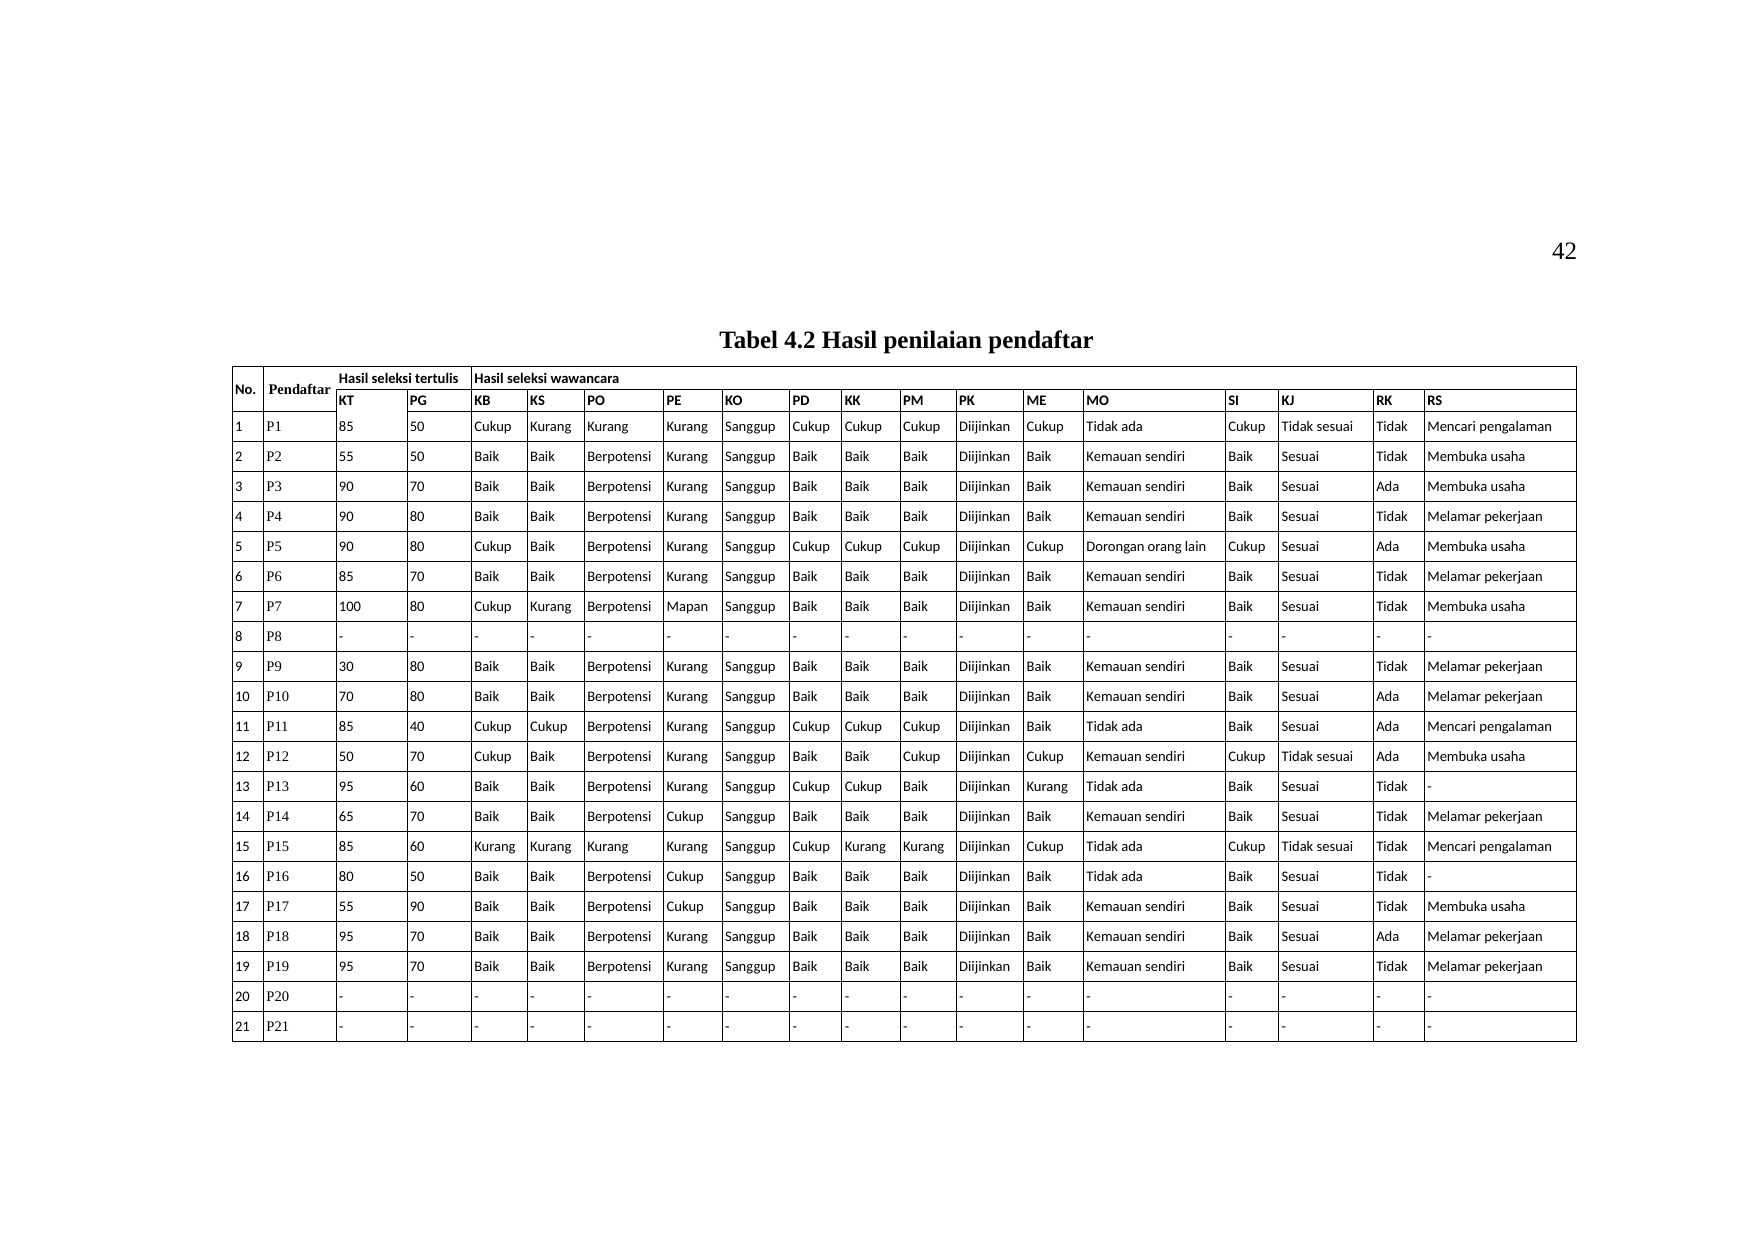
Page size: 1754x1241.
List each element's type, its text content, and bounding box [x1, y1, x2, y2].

table_cell Baik [842, 952, 900, 981]
table_cell Baik [901, 892, 956, 921]
table_cell Tidak ada [1084, 862, 1225, 891]
table_cell Sanggup [723, 712, 789, 741]
table_cell Melamar pekerjaan [1425, 682, 1576, 711]
table_cell P10 [264, 682, 336, 711]
table_cell P12 [264, 742, 336, 771]
table_cell 80 [408, 682, 471, 711]
table_cell Baik [528, 802, 584, 831]
table_cell PD [790, 390, 841, 411]
table_cell - [1425, 772, 1576, 801]
table_cell - [337, 982, 407, 1011]
table_cell Tidak [1374, 562, 1424, 591]
table_cell Baik [901, 652, 956, 681]
table_cell Baik [528, 532, 584, 561]
table_cell - [1279, 982, 1373, 1011]
table_cell Kemauan sendiri [1084, 502, 1225, 531]
table_cell Ada [1374, 532, 1424, 561]
table_cell Baik [1226, 862, 1278, 891]
table_cell Baik [901, 502, 956, 531]
table_cell Kurang [901, 832, 956, 861]
table_cell Baik [1024, 562, 1083, 591]
table_cell Kemauan sendiri [1084, 652, 1225, 681]
table_cell Melamar pekerjaan [1425, 502, 1576, 531]
table_cell Sanggup [723, 652, 789, 681]
table_cell 80 [408, 502, 471, 531]
table_cell - [472, 1012, 527, 1041]
table_cell Baik [842, 592, 900, 621]
table_cell Cukup [1024, 742, 1083, 771]
table_cell - [957, 1012, 1023, 1041]
table_cell KT [337, 390, 407, 411]
table_cell Tidak [1374, 832, 1424, 861]
table_cell Baik [1226, 892, 1278, 921]
table_cell Diijinkan [957, 832, 1023, 861]
table_cell Mencari pengalaman [1425, 832, 1576, 861]
table_cell Diijinkan [957, 472, 1023, 501]
table_cell Sanggup [723, 742, 789, 771]
table_cell 13 [233, 772, 263, 801]
table_cell Membuka usaha [1425, 532, 1576, 561]
table_cell Kurang [664, 652, 722, 681]
table_cell 4 [233, 502, 263, 531]
table_cell - [1279, 622, 1373, 651]
table_header No. [233, 367, 263, 411]
table_cell 90 [408, 892, 471, 921]
table_cell Kurang [585, 832, 663, 861]
table_cell Tidak [1374, 652, 1424, 681]
table_cell P8 [264, 622, 336, 651]
table_cell Diijinkan [957, 772, 1023, 801]
table_cell Baik [842, 862, 900, 891]
table_cell Sanggup [723, 412, 789, 441]
table_cell 90 [337, 502, 407, 531]
table_cell Baik [842, 742, 900, 771]
table_cell Baik [842, 892, 900, 921]
table_cell Baik [901, 952, 956, 981]
table_cell 2 [233, 442, 263, 471]
table_cell Kemauan sendiri [1084, 682, 1225, 711]
table_cell 85 [337, 562, 407, 591]
table_cell 50 [337, 742, 407, 771]
table_cell Cukup [472, 742, 527, 771]
table_cell Mencari pengalaman [1425, 712, 1576, 741]
table_cell Kurang [664, 442, 722, 471]
table_cell Berpotensi [585, 922, 663, 951]
table_cell Berpotensi [585, 952, 663, 981]
table_cell Baik [1226, 712, 1278, 741]
table_cell Sesuai [1279, 802, 1373, 831]
table_cell P21 [264, 1012, 336, 1041]
table_cell Sesuai [1279, 442, 1373, 471]
table_cell 85 [337, 411, 407, 441]
table_cell Sanggup [723, 592, 789, 621]
table_cell - [790, 1012, 841, 1041]
table_cell - [842, 1012, 900, 1041]
table_cell Diijinkan [957, 922, 1023, 951]
table_cell Diijinkan [957, 862, 1023, 891]
table_cell P9 [264, 652, 336, 681]
table_cell Sanggup [723, 802, 789, 831]
table_cell Membuka usaha [1425, 472, 1576, 501]
table_cell Berpotensi [585, 562, 663, 591]
table_cell P19 [264, 952, 336, 981]
table_cell Sanggup [723, 682, 789, 711]
table_cell Sesuai [1279, 652, 1373, 681]
table_cell 80 [408, 652, 471, 681]
table_cell Baik [901, 922, 956, 951]
table_cell Cukup [1226, 412, 1278, 441]
table_cell MO [1084, 390, 1225, 411]
table_cell Sanggup [723, 952, 789, 981]
table_cell Berpotensi [585, 592, 663, 621]
table_cell 70 [408, 802, 471, 831]
table_cell Sesuai [1279, 562, 1373, 591]
table_cell Cukup [1226, 832, 1278, 861]
table_cell Sesuai [1279, 952, 1373, 981]
table_cell 70 [408, 952, 471, 981]
table_cell Baik [1024, 922, 1083, 951]
table_cell - [528, 982, 584, 1011]
table_cell - [1425, 622, 1576, 651]
table_cell - [337, 622, 407, 651]
table_cell Baik [528, 502, 584, 531]
table_cell - [790, 982, 841, 1011]
table_cell 55 [337, 442, 407, 471]
table_cell - [901, 1012, 956, 1041]
table_cell Kurang [664, 952, 722, 981]
table_cell P15 [264, 832, 336, 861]
table_cell - [957, 982, 1023, 1011]
table_cell - [664, 622, 722, 651]
table_cell 5 [233, 532, 263, 561]
table_cell Membuka usaha [1425, 892, 1576, 921]
table_cell 100 [337, 592, 407, 621]
table_cell Baik [901, 442, 956, 471]
table_cell P17 [264, 892, 336, 921]
table_cell Kemauan sendiri [1084, 892, 1225, 921]
table_cell Baik [528, 472, 584, 501]
table_cell Ada [1374, 682, 1424, 711]
table_cell Cukup [842, 772, 900, 801]
table_cell 21 [233, 1012, 263, 1041]
table_cell Baik [790, 652, 841, 681]
table_cell Kurang [528, 832, 584, 861]
table_cell Membuka usaha [1425, 742, 1576, 771]
table_cell 14 [233, 802, 263, 831]
table_cell Berpotensi [585, 532, 663, 561]
table_cell Melamar pekerjaan [1425, 952, 1576, 981]
table_cell 17 [233, 892, 263, 921]
table_cell Kemauan sendiri [1084, 562, 1225, 591]
table_cell Baik [472, 502, 527, 531]
table_cell Baik [790, 802, 841, 831]
table_cell 70 [408, 922, 471, 951]
table_cell - [528, 622, 584, 651]
table_cell Tidak ada [1084, 412, 1225, 441]
table_cell Sanggup [723, 442, 789, 471]
table_cell Baik [1024, 712, 1083, 741]
table_cell - [472, 622, 527, 651]
table_cell Baik [901, 772, 956, 801]
table_cell Sanggup [723, 532, 789, 561]
table_cell Baik [1024, 472, 1083, 501]
table_cell Baik [1226, 502, 1278, 531]
table_cell 1 [233, 412, 263, 441]
table_cell - [1024, 982, 1083, 1011]
table_cell Baik [790, 922, 841, 951]
table_cell P7 [264, 592, 336, 621]
table_cell Baik [1024, 952, 1083, 981]
table_cell 50 [408, 442, 471, 471]
table_cell Tidak [1374, 412, 1424, 441]
table_cell P16 [264, 862, 336, 891]
table_cell 11 [233, 712, 263, 741]
table_cell Cukup [472, 712, 527, 741]
table_cell Tidak [1374, 862, 1424, 891]
table_cell Sanggup [723, 502, 789, 531]
table_cell - [1084, 1012, 1225, 1041]
table_cell Kurang [664, 712, 722, 741]
table_cell Sesuai [1279, 772, 1373, 801]
table_cell Diijinkan [957, 712, 1023, 741]
table_cell 60 [408, 772, 471, 801]
table_cell - [1425, 982, 1576, 1011]
table_cell Tidak [1374, 892, 1424, 921]
table_cell Tidak [1374, 772, 1424, 801]
table_cell - [790, 622, 841, 651]
table_cell Tidak [1374, 442, 1424, 471]
table_cell Sesuai [1279, 712, 1373, 741]
table_cell Sesuai [1279, 532, 1373, 561]
table_cell Baik [790, 442, 841, 471]
table_cell Baik [1226, 952, 1278, 981]
table_cell 70 [408, 472, 471, 501]
table_cell 20 [233, 982, 263, 1011]
table_cell Kurang [472, 832, 527, 861]
table_cell Cukup [664, 862, 722, 891]
table_cell RK [1374, 390, 1424, 411]
table_cell Baik [1226, 562, 1278, 591]
table_cell - [901, 622, 956, 651]
table_cell P3 [264, 472, 336, 501]
table_cell - [901, 982, 956, 1011]
table_cell Baik [528, 442, 584, 471]
table_cell 12 [233, 742, 263, 771]
table_cell Tidak [1374, 802, 1424, 831]
table_cell P4 [264, 502, 336, 531]
table_cell P2 [264, 442, 336, 471]
table_cell Berpotensi [585, 862, 663, 891]
table_cell Sesuai [1279, 862, 1373, 891]
table_cell - [408, 982, 471, 1011]
table_cell Baik [1024, 892, 1083, 921]
table_cell Baik [472, 772, 527, 801]
table_cell 18 [233, 922, 263, 951]
table_cell Ada [1374, 742, 1424, 771]
table_cell Baik [472, 652, 527, 681]
table_cell Baik [901, 562, 956, 591]
table_cell Diijinkan [957, 502, 1023, 531]
table_cell Diijinkan [957, 562, 1023, 591]
table_cell Tidak sesuai [1279, 412, 1373, 441]
table_cell Baik [790, 862, 841, 891]
table_cell 55 [337, 892, 407, 921]
table_cell PO [585, 390, 663, 411]
table_cell Baik [790, 892, 841, 921]
table_cell KJ [1279, 390, 1373, 411]
table_cell Baik [790, 562, 841, 591]
table_cell Baik [901, 592, 956, 621]
table_cell P14 [264, 802, 336, 831]
table_cell Baik [472, 562, 527, 591]
table_cell Melamar pekerjaan [1425, 562, 1576, 591]
table_header Hasil seleksi wawancara [472, 367, 1576, 389]
table_cell Cukup [901, 412, 956, 441]
table_cell PM [901, 390, 956, 411]
table_cell - [664, 1012, 722, 1041]
table_cell Cukup [1226, 742, 1278, 771]
table_cell Baik [528, 772, 584, 801]
table_cell Baik [842, 472, 900, 501]
table_cell Berpotensi [585, 682, 663, 711]
table_cell - [1226, 1012, 1278, 1041]
table_cell 7 [233, 592, 263, 621]
table_cell 70 [337, 682, 407, 711]
table_cell 70 [408, 742, 471, 771]
table_cell Baik [1024, 802, 1083, 831]
table_cell P1 [264, 412, 336, 441]
table_cell Kurang [664, 502, 722, 531]
table_cell 50 [408, 412, 471, 441]
table_cell Baik [1024, 862, 1083, 891]
table_cell 65 [337, 802, 407, 831]
table_cell 19 [233, 952, 263, 981]
table_cell Berpotensi [585, 772, 663, 801]
table_cell Mencari pengalaman [1425, 412, 1576, 441]
table_cell Baik [1226, 652, 1278, 681]
table_cell Sesuai [1279, 502, 1373, 531]
table_cell Kurang [528, 412, 584, 441]
table_cell Tidak [1374, 502, 1424, 531]
table_cell Baik [842, 652, 900, 681]
table_cell Baik [842, 562, 900, 591]
table_cell Kurang [842, 832, 900, 861]
table_cell Baik [472, 682, 527, 711]
table_cell SI [1226, 390, 1278, 411]
table_cell Berpotensi [585, 742, 663, 771]
table_cell Cukup [1226, 532, 1278, 561]
table_cell Kurang [664, 472, 722, 501]
table_cell RS [1425, 390, 1576, 411]
table_cell Diijinkan [957, 802, 1023, 831]
table_cell - [472, 982, 527, 1011]
table_cell Sanggup [723, 472, 789, 501]
table_cell - [1084, 622, 1225, 651]
table_cell Cukup [472, 592, 527, 621]
table_cell Kurang [664, 832, 722, 861]
table_cell Cukup [528, 712, 584, 741]
table_cell - [408, 1012, 471, 1041]
table_cell Baik [1226, 802, 1278, 831]
table_cell Baik [1226, 472, 1278, 501]
table_cell Diijinkan [957, 652, 1023, 681]
table_cell Baik [790, 472, 841, 501]
table_cell Baik [528, 922, 584, 951]
table_cell Sesuai [1279, 592, 1373, 621]
table_cell Sanggup [723, 772, 789, 801]
table_cell 80 [408, 592, 471, 621]
table_cell Melamar pekerjaan [1425, 652, 1576, 681]
table_cell Baik [842, 502, 900, 531]
table_cell Berpotensi [585, 892, 663, 921]
table_cell 90 [337, 532, 407, 561]
table_cell 70 [408, 562, 471, 591]
table_cell Kurang [664, 532, 722, 561]
table_cell Cukup [664, 892, 722, 921]
table_cell - [337, 1012, 407, 1041]
table_cell P5 [264, 532, 336, 561]
table_cell Dorongan orang lain [1084, 532, 1225, 561]
table_cell 80 [408, 532, 471, 561]
table_cell Sanggup [723, 562, 789, 591]
table_cell Baik [1024, 442, 1083, 471]
table_cell - [1226, 982, 1278, 1011]
table_cell - [528, 1012, 584, 1041]
table_header Pendaftar [264, 367, 336, 411]
table_cell 50 [408, 862, 471, 891]
table_cell Baik [528, 682, 584, 711]
table_cell 8 [233, 622, 263, 651]
table_cell Berpotensi [585, 712, 663, 741]
table_cell Baik [472, 952, 527, 981]
table_cell Cukup [664, 802, 722, 831]
table_cell Cukup [901, 532, 956, 561]
table_cell Kemauan sendiri [1084, 592, 1225, 621]
table_cell Baik [528, 742, 584, 771]
table_cell Melamar pekerjaan [1425, 922, 1576, 951]
table_cell Tidak ada [1084, 712, 1225, 741]
table_cell Kurang [585, 412, 663, 441]
table_cell Baik [472, 862, 527, 891]
table_cell Sanggup [723, 892, 789, 921]
table_cell Kurang [664, 772, 722, 801]
table_cell Baik [1024, 502, 1083, 531]
table_cell Baik [901, 802, 956, 831]
table_cell - [1024, 622, 1083, 651]
table_cell Baik [472, 802, 527, 831]
table_cell P6 [264, 562, 336, 591]
table_cell Cukup [790, 832, 841, 861]
table_cell - [1374, 1012, 1424, 1041]
table_cell Berpotensi [585, 472, 663, 501]
text Tabel 4.2 Hasil penilaian pendaftar [236, 325, 1577, 354]
table_cell - [723, 982, 789, 1011]
table_cell Sesuai [1279, 682, 1373, 711]
table_cell Kurang [528, 592, 584, 621]
table_cell Baik [842, 922, 900, 951]
table_cell Cukup [901, 742, 956, 771]
table_cell Kemauan sendiri [1084, 922, 1225, 951]
table_cell Sesuai [1279, 892, 1373, 921]
table_cell Diijinkan [957, 682, 1023, 711]
table_cell Baik [1226, 772, 1278, 801]
table_cell Cukup [1024, 832, 1083, 861]
table_cell - [1425, 862, 1576, 891]
table_cell 95 [337, 952, 407, 981]
table_cell Cukup [842, 712, 900, 741]
table_cell Kurang [664, 562, 722, 591]
table_cell KB [472, 390, 527, 411]
table_cell 9 [233, 652, 263, 681]
table_cell 30 [337, 652, 407, 681]
table_header Hasil seleksi tertulis [336, 367, 471, 389]
table_cell Baik [1226, 682, 1278, 711]
table_cell Kemauan sendiri [1084, 802, 1225, 831]
table_cell Baik [842, 802, 900, 831]
table_cell Sanggup [723, 862, 789, 891]
table_cell Baik [1024, 682, 1083, 711]
table_cell Kemauan sendiri [1084, 952, 1225, 981]
table_cell P18 [264, 922, 336, 951]
table_cell 16 [233, 862, 263, 891]
table_cell 15 [233, 832, 263, 861]
table_cell Cukup [901, 712, 956, 741]
table_cell - [664, 982, 722, 1011]
table_cell Baik [472, 892, 527, 921]
table_cell - [723, 622, 789, 651]
table_cell - [1374, 982, 1424, 1011]
table_cell Baik [842, 442, 900, 471]
table_cell - [723, 1012, 789, 1041]
table_cell Baik [528, 892, 584, 921]
table_cell Ada [1374, 922, 1424, 951]
table_cell Diijinkan [957, 742, 1023, 771]
table_cell - [1374, 622, 1424, 651]
table_cell Baik [1226, 592, 1278, 621]
table_cell Berpotensi [585, 802, 663, 831]
table_cell 95 [337, 922, 407, 951]
table_cell Cukup [790, 712, 841, 741]
table_cell 90 [337, 472, 407, 501]
table_cell Kemauan sendiri [1084, 742, 1225, 771]
table_cell Diijinkan [957, 592, 1023, 621]
table_cell Tidak ada [1084, 772, 1225, 801]
table_cell Tidak [1374, 952, 1424, 981]
table_cell Cukup [472, 532, 527, 561]
table_cell Cukup [842, 532, 900, 561]
table_cell 40 [408, 712, 471, 741]
table_cell Baik [528, 862, 584, 891]
table_cell Baik [842, 682, 900, 711]
table_cell Membuka usaha [1425, 442, 1576, 471]
table_cell Cukup [1024, 532, 1083, 561]
table_cell Kemauan sendiri [1084, 442, 1225, 471]
table_cell 80 [337, 862, 407, 891]
table_cell Baik [1226, 442, 1278, 471]
table_cell - [1084, 982, 1225, 1011]
table_cell KK [842, 390, 900, 411]
table_cell Baik [1226, 922, 1278, 951]
table_cell P20 [264, 982, 336, 1011]
table_cell - [1226, 622, 1278, 651]
table_cell Sanggup [723, 832, 789, 861]
table_cell - [957, 622, 1023, 651]
table_cell Diijinkan [957, 442, 1023, 471]
table_cell Baik [1024, 652, 1083, 681]
table_cell PK [957, 390, 1023, 411]
table_cell Cukup [790, 412, 841, 441]
table_cell 3 [233, 472, 263, 501]
table_cell - [1279, 1012, 1373, 1041]
table_cell ME [1024, 390, 1083, 411]
table_cell Sanggup [723, 922, 789, 951]
table_cell Baik [790, 742, 841, 771]
table_cell Cukup [1024, 412, 1083, 441]
table_cell Baik [472, 442, 527, 471]
table_cell Baik [528, 652, 584, 681]
table_cell Ada [1374, 472, 1424, 501]
table_cell Tidak sesuai [1279, 832, 1373, 861]
table_cell 95 [337, 772, 407, 801]
table_cell Baik [790, 592, 841, 621]
table_cell 60 [408, 832, 471, 861]
table_cell 85 [337, 832, 407, 861]
table_cell Baik [901, 682, 956, 711]
table_cell 10 [233, 682, 263, 711]
table_cell P11 [264, 712, 336, 741]
table_cell Baik [528, 562, 584, 591]
table_cell Tidak [1374, 592, 1424, 621]
table_cell - [585, 982, 663, 1011]
table_cell Tidak sesuai [1279, 742, 1373, 771]
table_cell Cukup [790, 532, 841, 561]
table_cell Sesuai [1279, 472, 1373, 501]
table_cell Cukup [842, 412, 900, 441]
table_cell P13 [264, 772, 336, 801]
table_cell Baik [790, 952, 841, 981]
table_cell Diijinkan [957, 892, 1023, 921]
table_cell Membuka usaha [1425, 592, 1576, 621]
table_cell Mapan [664, 592, 722, 621]
table_cell 85 [337, 712, 407, 741]
table_cell Kemauan sendiri [1084, 472, 1225, 501]
table_cell Diijinkan [957, 532, 1023, 561]
table_cell Cukup [790, 772, 841, 801]
table_cell Baik [528, 952, 584, 981]
table_cell Berpotensi [585, 652, 663, 681]
table_cell Baik [1024, 592, 1083, 621]
table_cell Tidak ada [1084, 832, 1225, 861]
table_cell Diijinkan [957, 412, 1023, 441]
table_cell Baik [901, 472, 956, 501]
table_cell PG [408, 390, 471, 411]
table_cell Berpotensi [585, 502, 663, 531]
table_cell KO [723, 390, 789, 411]
table_cell Baik [472, 922, 527, 951]
table_cell - [585, 622, 663, 651]
table_cell Sesuai [1279, 922, 1373, 951]
table_cell Kurang [664, 742, 722, 771]
table_cell PE [664, 390, 722, 411]
table_cell - [842, 622, 900, 651]
table_cell Baik [790, 682, 841, 711]
table_cell Baik [472, 472, 527, 501]
table_cell Melamar pekerjaan [1425, 802, 1576, 831]
table_cell Baik [790, 502, 841, 531]
table_cell 6 [233, 562, 263, 591]
table_cell Baik [901, 862, 956, 891]
table_cell - [1425, 1012, 1576, 1041]
table_cell - [1024, 1012, 1083, 1041]
table_cell Diijinkan [957, 952, 1023, 981]
table_cell - [842, 982, 900, 1011]
table_cell Kurang [664, 682, 722, 711]
table_cell KS [528, 390, 584, 411]
table_cell Kurang [1024, 772, 1083, 801]
table_cell Ada [1374, 712, 1424, 741]
table_cell Cukup [472, 412, 527, 441]
table_cell - [408, 622, 471, 651]
table_cell Kurang [664, 412, 722, 441]
table_cell Berpotensi [585, 442, 663, 471]
table_cell - [585, 1012, 663, 1041]
table_cell Kurang [664, 922, 722, 951]
